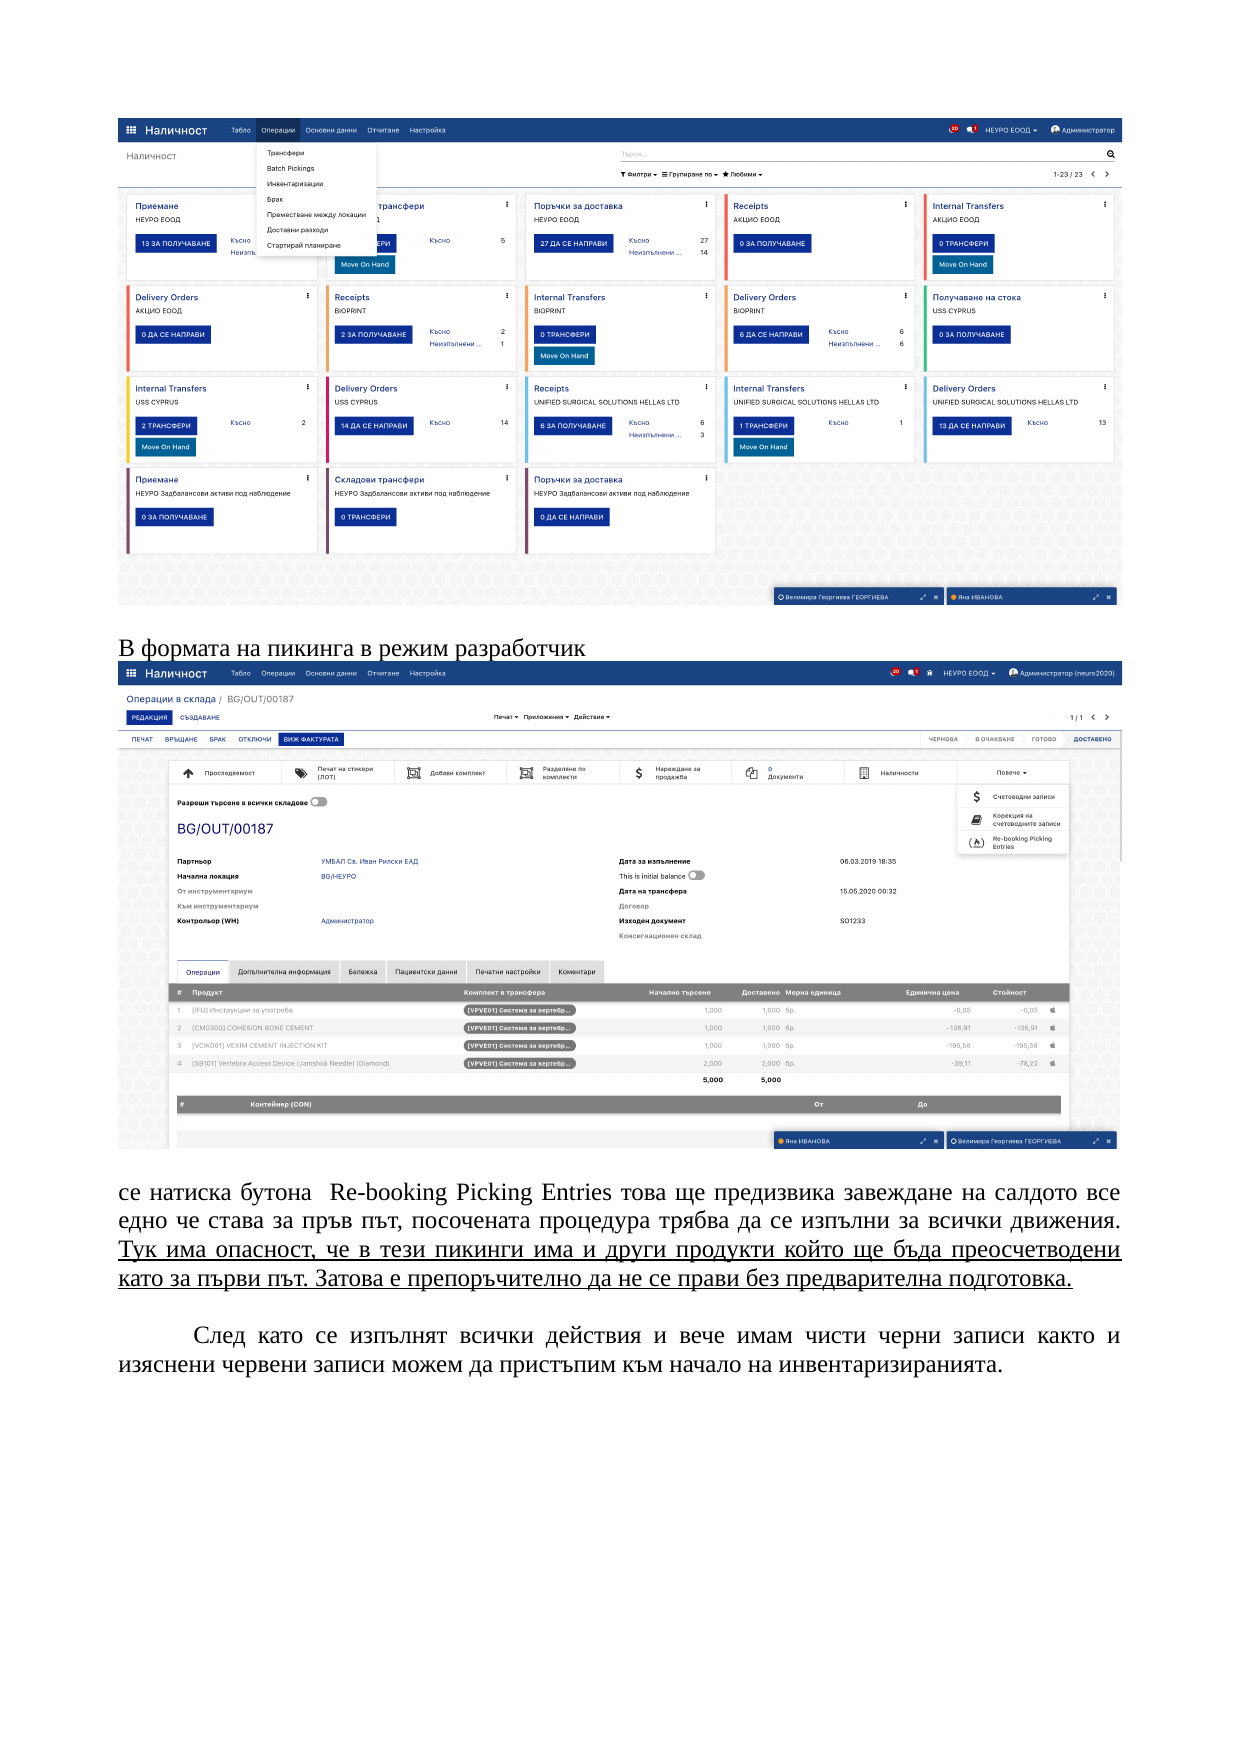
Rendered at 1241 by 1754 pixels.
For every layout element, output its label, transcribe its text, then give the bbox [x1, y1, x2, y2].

text като за първи път. Затова е препоръчително да не се прави без предварителна подготовка. [118, 1261, 1122, 1292]
text В формата на пикинга в режим разработчик [118, 633, 1122, 661]
text След като се изпълнят всички действия и вече имам чисти черни записи както и изяснени червени записи можем да пристъпим към начало на инвентаризиранията. [118, 1321, 1122, 1378]
picture [118, 661, 1123, 1149]
picture [118, 118, 1123, 605]
text се натиска бутона Re-booking Picking Entries това ще предизвика завеждане на салдото все едно че става за пръв път, посочената процедура трябва да се изпълни за всички движения. Тук има опасност, че в тези пикинги има и други продукти който ще бъда преосчетводени [118, 1177, 1122, 1259]
